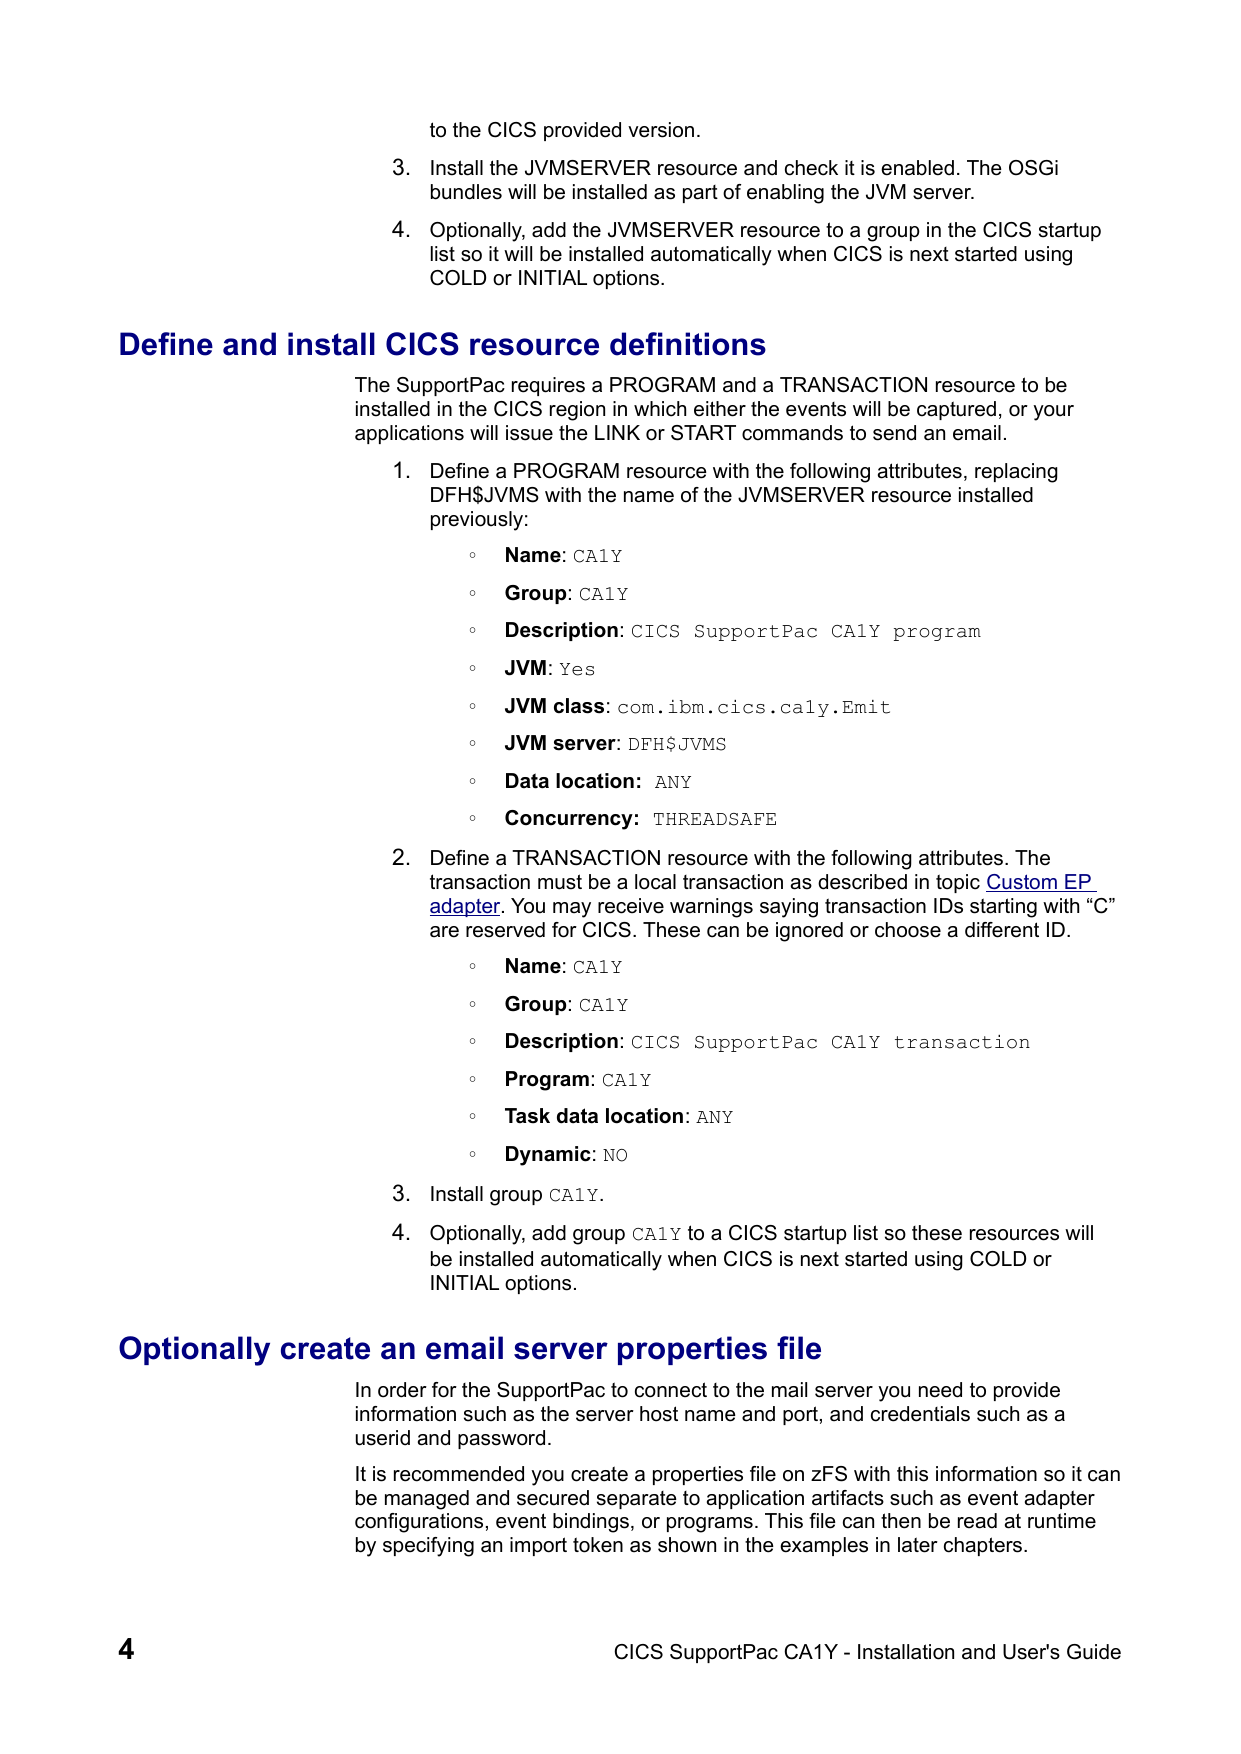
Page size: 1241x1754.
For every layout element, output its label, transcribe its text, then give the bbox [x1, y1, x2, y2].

list Description: CICS SupportPac CA1Y transaction [467, 1029, 1122, 1055]
list Install the JVMSERVER resource and check it is enabled. The OSGi bundles will be installed as part of enabling the JVM server. [392, 154, 1122, 204]
list to the CICS provided version. [392, 118, 1122, 142]
list Name: CA1Y [467, 543, 1122, 569]
list Define a TRANSACTION resource with the following attributes. The transaction must be a local transaction as described in topic Custom EP adapter. You may receive warnings saying transaction IDs starting with “C” are reserved for CICS. These can be ignored or choose a different ID. [392, 844, 1122, 942]
list Optionally, add the JVMSERVER resource to a group in the CICS startup list so it will be installed automatically when CICS is next started using COLD or INITIAL options. [392, 216, 1122, 290]
text In order for the SupportPac to connect to the mail server you need to provide information such as the server host name and port, and credentials such as a userid and password. [354, 1378, 1122, 1449]
text The SupportPac requires a PROGRAM and a TRANSACTION resource to be installed in the CICS region in which either the events will be captured, or your applications will issue the LINK or START commands to send an email. [354, 373, 1122, 445]
list Install group CA1Y. [392, 1179, 1122, 1207]
list Optionally, add group CA1Y to a CICS startup list so these resources will be installed automatically when CICS is next started using COLD or INITIAL options. [392, 1219, 1122, 1294]
list Dynamic: NO [467, 1142, 1122, 1168]
list Data location: ANY [467, 769, 1122, 794]
list Description: CICS SupportPac CA1Y program [467, 618, 1122, 644]
list Group: CA1Y [467, 581, 1122, 606]
subtitle Define and install CICS resource definitions [118, 326, 1122, 362]
list Name: CA1Y [467, 954, 1122, 980]
text It is recommended you create a properties file on zFS with this information so it can be managed and secured separate to application artifacts such as event adapter configurations, event bindings, or programs. This file can then be read at runtime by specifying an import token as shown in the examples in later chapters. [354, 1461, 1122, 1557]
list Group: CA1Y [467, 991, 1122, 1017]
list Define a PROGRAM resource with the following attributes, replacing DFH$JVMS with the name of the JVMSERVER resource installed previously: [392, 457, 1122, 531]
list JVM server: DFH$JVMS [467, 731, 1122, 757]
list JVM: Yes [467, 656, 1122, 682]
subtitle Optionally create an email server properties file [118, 1330, 1122, 1366]
list Concurrency: THREADSAFE [467, 806, 1122, 832]
list JVM class: com.ibm.cics.ca1y.Emit [467, 693, 1122, 719]
list Program: CA1Y [467, 1067, 1122, 1092]
list Task data location: ANY [467, 1104, 1122, 1130]
